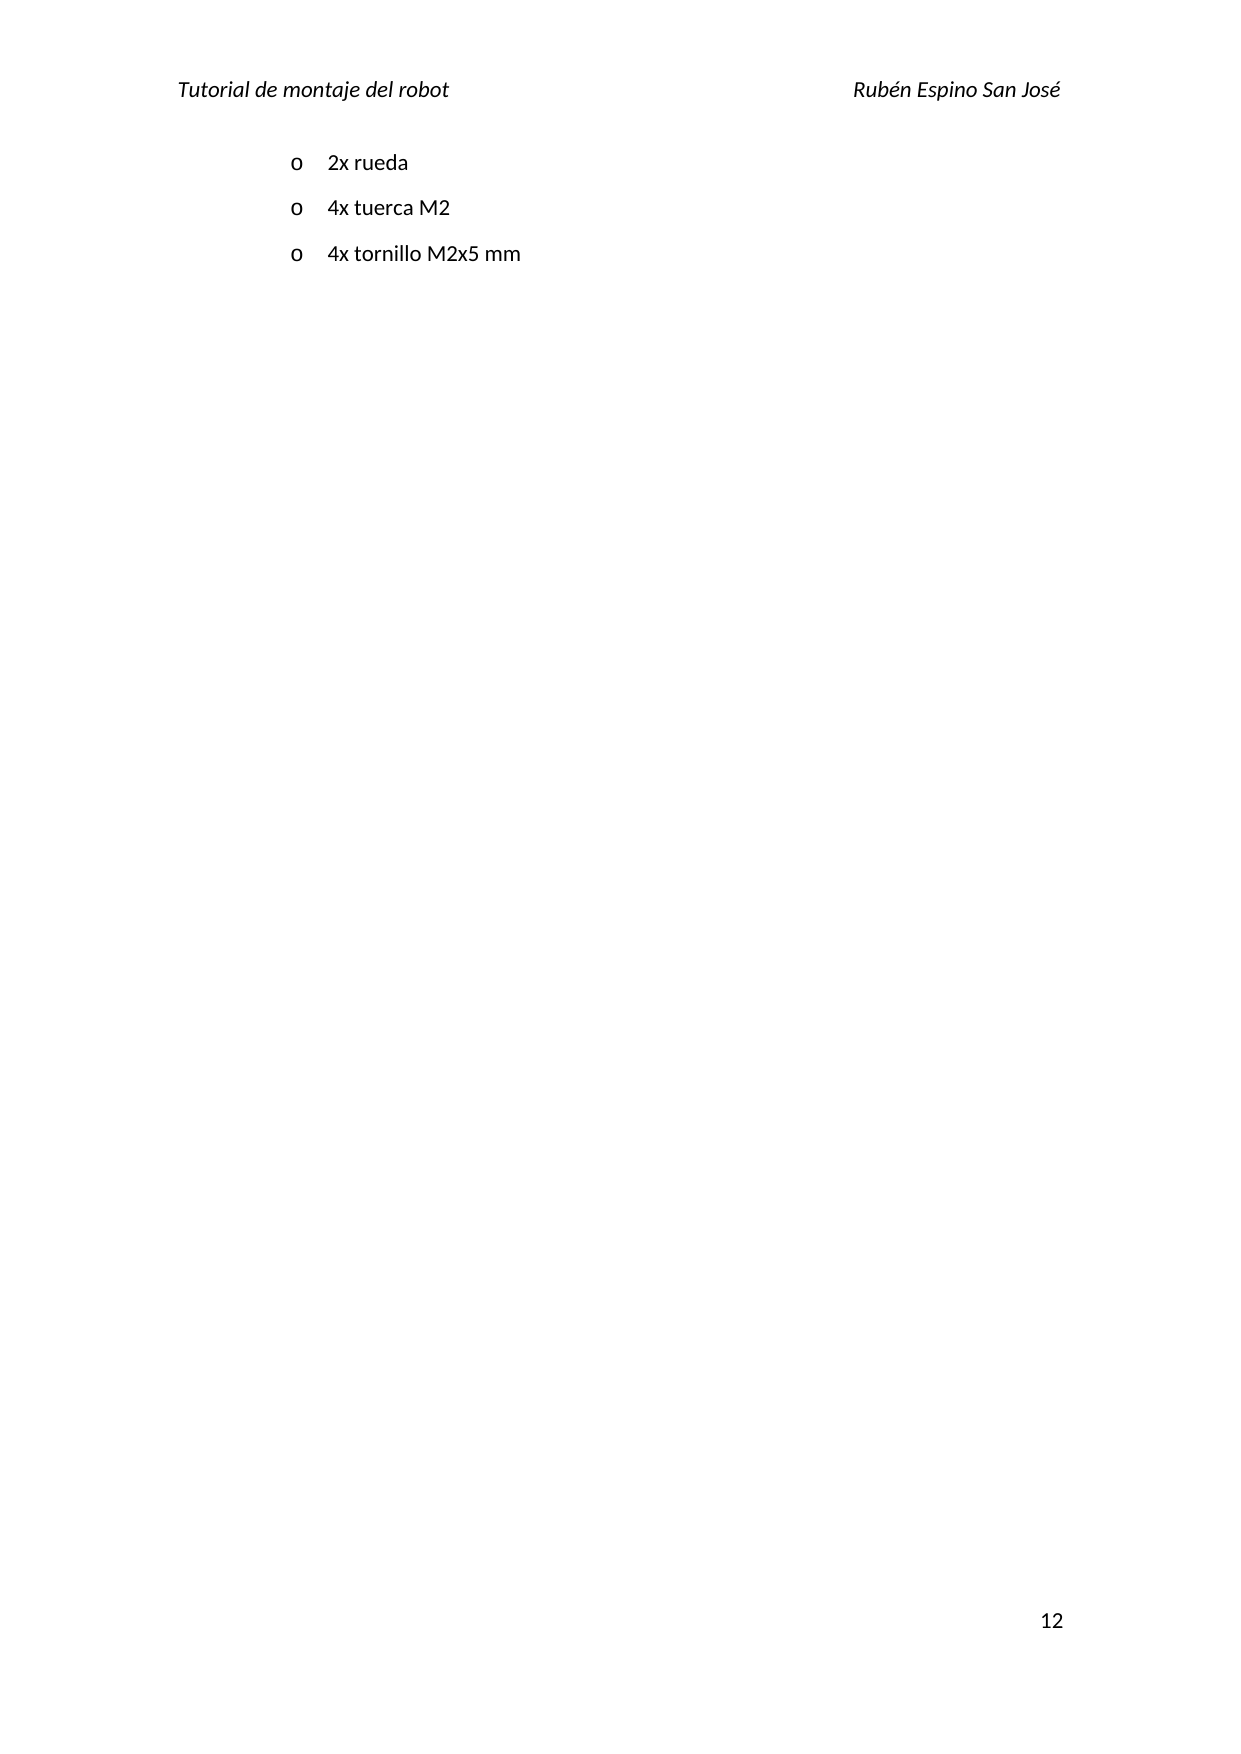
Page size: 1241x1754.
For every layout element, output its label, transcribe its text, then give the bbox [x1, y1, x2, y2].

list 4x tuerca M2 [290, 193, 1063, 223]
list 4x tornillo M2x5 mm [290, 239, 1063, 268]
list 2x rueda [290, 148, 1063, 177]
